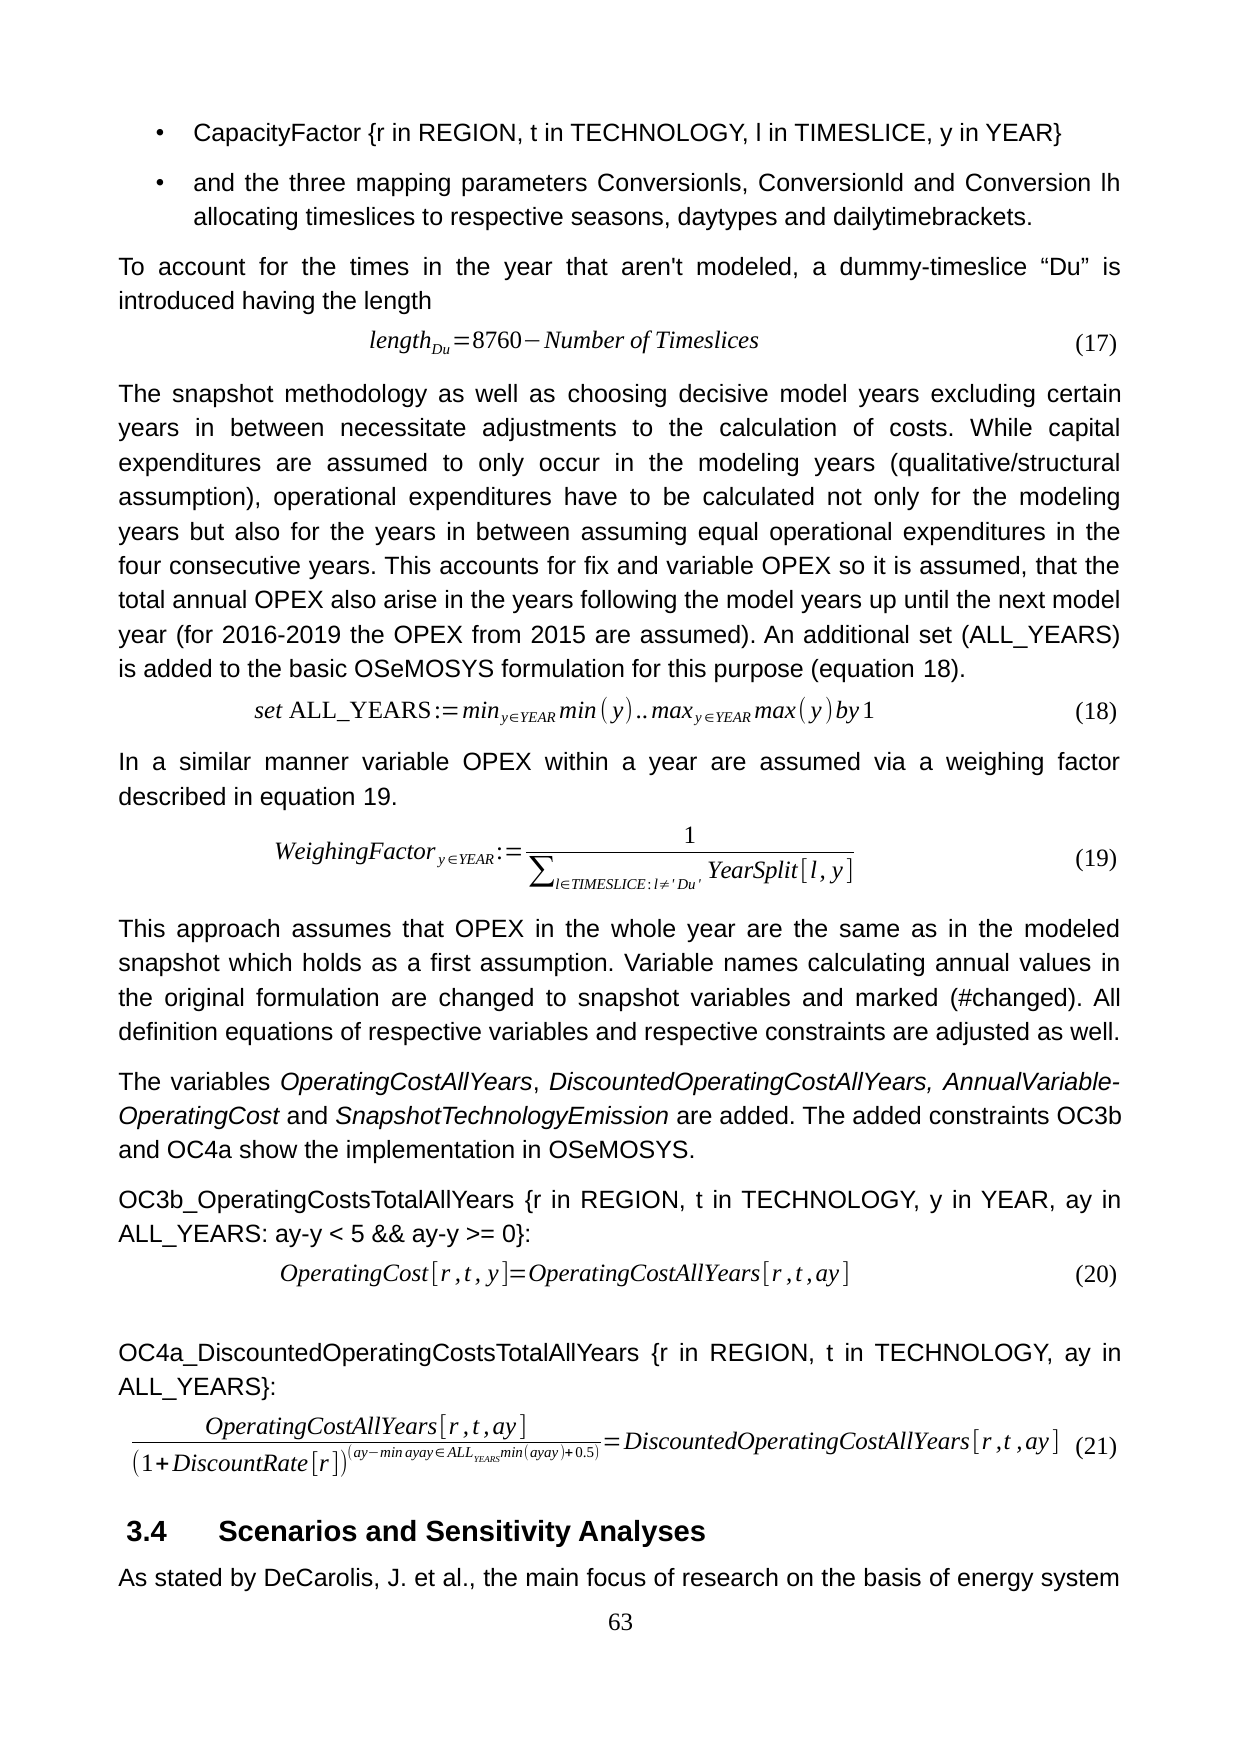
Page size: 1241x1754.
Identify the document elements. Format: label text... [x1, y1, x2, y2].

table_header (19) [1011, 816, 1122, 898]
table_header (17) [1011, 321, 1122, 364]
text The variables OperatingCostAllYears, DiscountedOperatingCostAllYears, AnnualVariable-OperatingCost and SnapshotTechnologyEmission are added. The added constraints OC3b and OC4a show the implementation in OSeMOSYS. [118, 1066, 1122, 1164]
text This approach assumes that OPEX in the whole year are the same as in the modeled snapshot which holds as a first assumption. Variable names calculating annual values in the original formulation are changed to snapshot variables and marked (#changed). All definition equations of respective variables and respective constraints are adjusted as well. [118, 913, 1122, 1046]
table_header [118, 1407, 1064, 1484]
subtitle Scenarios and Sensitivity Analyses [118, 1514, 1122, 1548]
text As stated by DeCarolis, J. et al., the main focus of research on the basis of energy system [118, 1563, 1122, 1591]
text To account for the times in the year that aren't modeled, a dummy-timeslice “Du” is introduced having the length [118, 252, 1122, 315]
table_header [118, 689, 1011, 732]
table_header [118, 1254, 1011, 1294]
text In a similar manner variable OPEX within a year are assumed via a weighing factor described in equation 19. [118, 747, 1122, 811]
text OC3b_OperatingCostsTotalAllYears {r in REGION, t in TECHNOLOGY, y in YEAR, ay in ALL_YEARS: ay-y < 5 && ay-y >= 0}: [118, 1185, 1122, 1248]
table_header (18) [1011, 689, 1122, 732]
list CapacityFactor {r in REGION, t in TECHNOLOGY, l in TIMESLICE, y in YEAR} [156, 118, 1122, 147]
table_header (21) [1065, 1407, 1122, 1484]
text The snapshot methodology as well as choosing decisive model years excluding certain years in between necessitate adjustments to the calculation of costs. While capital expenditures are assumed to only occur in the modeling years (qualitative/structural assumption), operational expenditures have to be calculated not only for the modeling years but also for the years in between assuming equal operational expenditures in the four consecutive years. This accounts for fix and variable OPEX so it is assumed, that the total annual OPEX also arise in the years following the model years up until the next model year (for 2016-2019 the OPEX from 2015 are assumed). An additional set (ALL_YEARS) is added to the basic OSeMOSYS formulation for this purpose (equation 18). [118, 379, 1122, 683]
text OC4a_DiscountedOperatingCostsTotalAllYears {r in REGION, t in TECHNOLOGY, ay in ALL_YEARS}: [118, 1338, 1122, 1401]
table_header [118, 321, 1011, 364]
list and the three mapping parameters Conversionls, Conversionld and Conversion lh allocating timeslices to respective seasons, daytypes and dailytimebrackets. [156, 168, 1122, 231]
table_header [118, 816, 1011, 898]
table_header (20) [1011, 1254, 1122, 1294]
